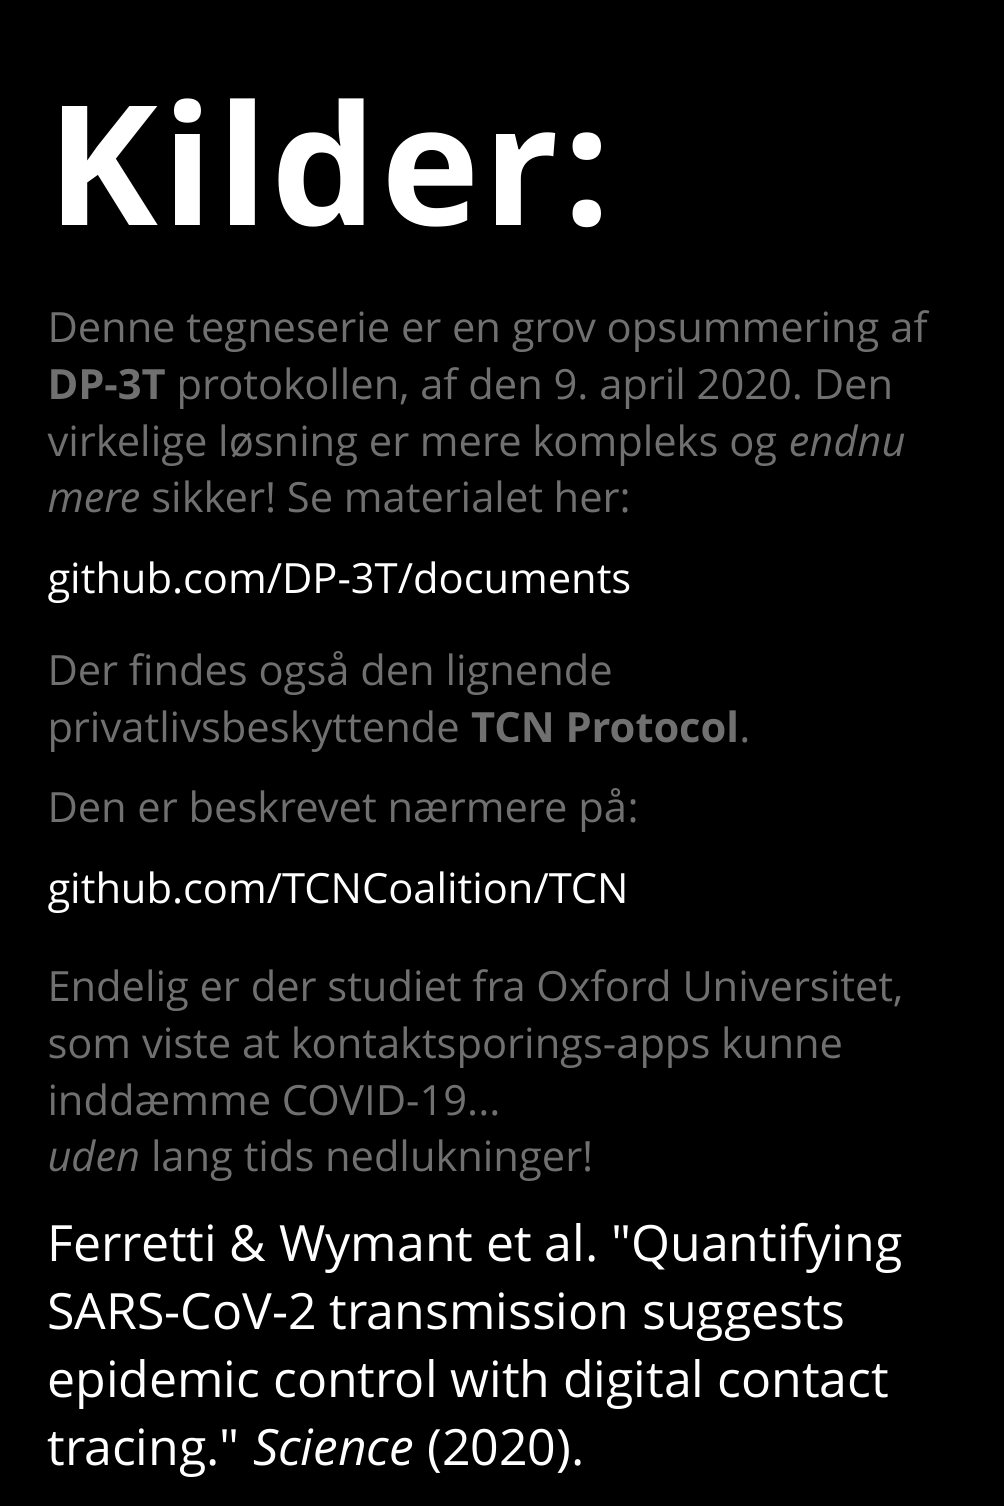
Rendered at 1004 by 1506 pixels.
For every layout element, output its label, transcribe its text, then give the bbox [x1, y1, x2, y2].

text github.com/TCNCoalition/TCN [47, 858, 957, 915]
text Denne tegneserie er en grov opsummering af DP-3T protokollen, af den 9. april 2020. Den virkelige løsning er mere kompleks og endnu mere sikker! Se materialet her: [47, 298, 957, 525]
text github.com/DP-3T/documents [47, 549, 957, 605]
text Kilder: [47, 47, 957, 274]
text Ferretti & Wymant et al. "Quantifying SARS-CoV-2 transmission suggests epidemic control with digital contact tracing." Science (2020). [47, 1208, 957, 1480]
text Den er beskrevet nærmere på: [47, 778, 957, 835]
